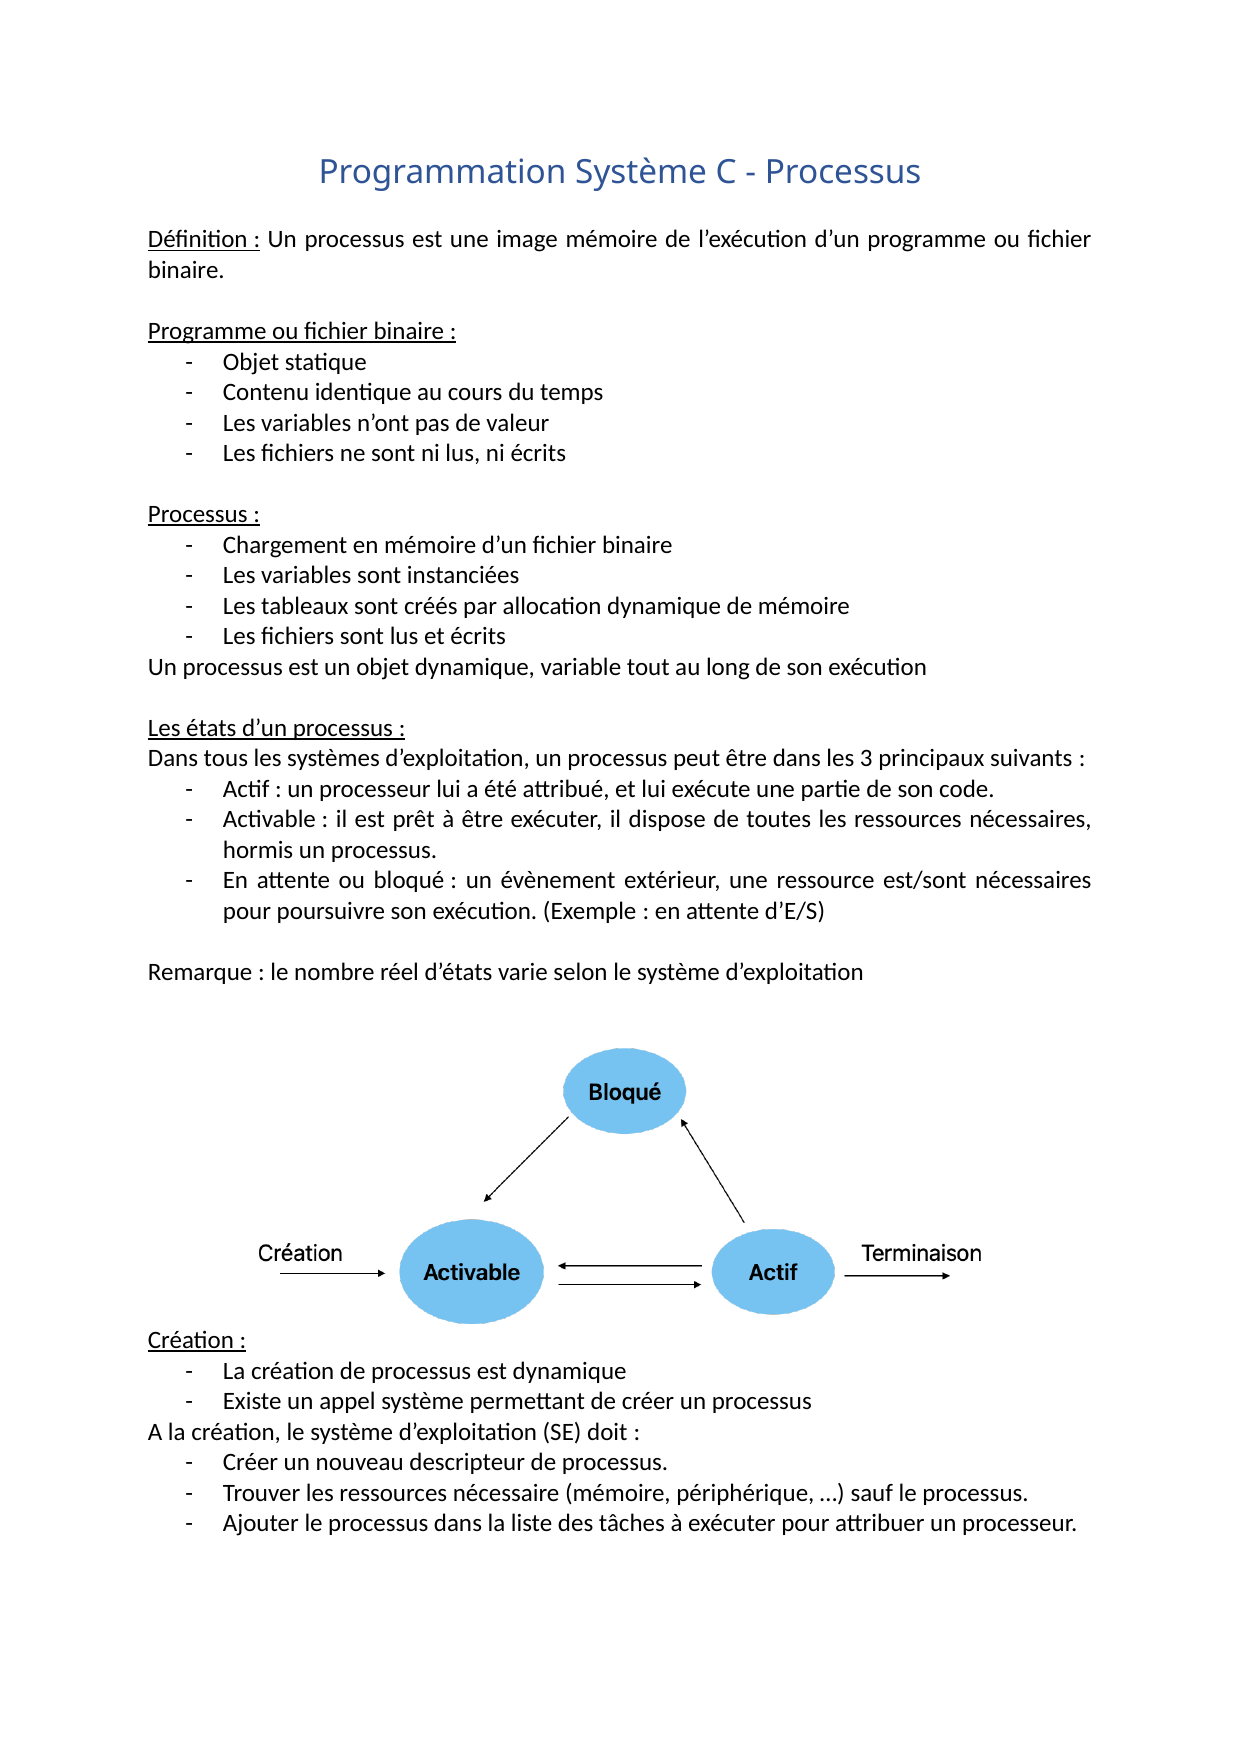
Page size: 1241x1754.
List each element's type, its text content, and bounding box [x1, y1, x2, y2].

text Processus : [148, 498, 1093, 529]
text Création : [148, 1324, 1093, 1355]
list Activable : il est prêt à être exécuter, il dispose de toutes les ressources nécessaires, hormis un processus. [185, 803, 1093, 864]
list Les fichiers ne sont ni lus, ni écrits [185, 437, 1093, 468]
subtitle Programmation Système C - Processus [148, 148, 1093, 193]
list Contenu identique au cours du temps [185, 376, 1093, 407]
list Créer un nouveau descripteur de processus. [185, 1446, 1093, 1477]
list Les fichiers sont lus et écrits [185, 620, 1093, 651]
text Dans tous les systèmes d’exploitation, un processus peut être dans les 3 principaux suivants : [148, 742, 1093, 773]
text Programme ou fichier binaire : [148, 315, 1093, 346]
text A la création, le système d’exploitation (SE) doit : [148, 1416, 1093, 1446]
list Les tableaux sont créés par allocation dynamique de mémoire [185, 590, 1093, 620]
picture [251, 1047, 989, 1325]
list En attente ou bloqué : un évènement extérieur, une ressource est/sont nécessaires pour poursuivre son exécution. (Exemple : en attente d’E/S) [185, 864, 1093, 926]
list Les variables n’ont pas de valeur [185, 407, 1093, 437]
list Actif : un processeur lui a été attribué, et lui exécute une partie de son code. [185, 773, 1093, 803]
text Définition : Un processus est une image mémoire de l’exécution d’un programme ou fichier binaire. [148, 223, 1093, 284]
list Trouver les ressources nécessaire (mémoire, périphérique, …) sauf le processus. [185, 1477, 1093, 1507]
text Un processus est un objet dynamique, variable tout au long de son exécution [148, 651, 1093, 681]
list La création de processus est dynamique [185, 1355, 1093, 1385]
list Objet statique [185, 346, 1093, 376]
text Remarque : le nombre réel d’états varie selon le système d’exploitation [148, 956, 1093, 987]
list Les variables sont instanciées [185, 559, 1093, 590]
list Existe un appel système permettant de créer un processus [185, 1385, 1093, 1416]
text Les états d’un processus : [148, 712, 1093, 742]
list Chargement en mémoire d’un fichier binaire [185, 529, 1093, 559]
list Ajouter le processus dans la liste des tâches à exécuter pour attribuer un processeur. [185, 1507, 1093, 1538]
